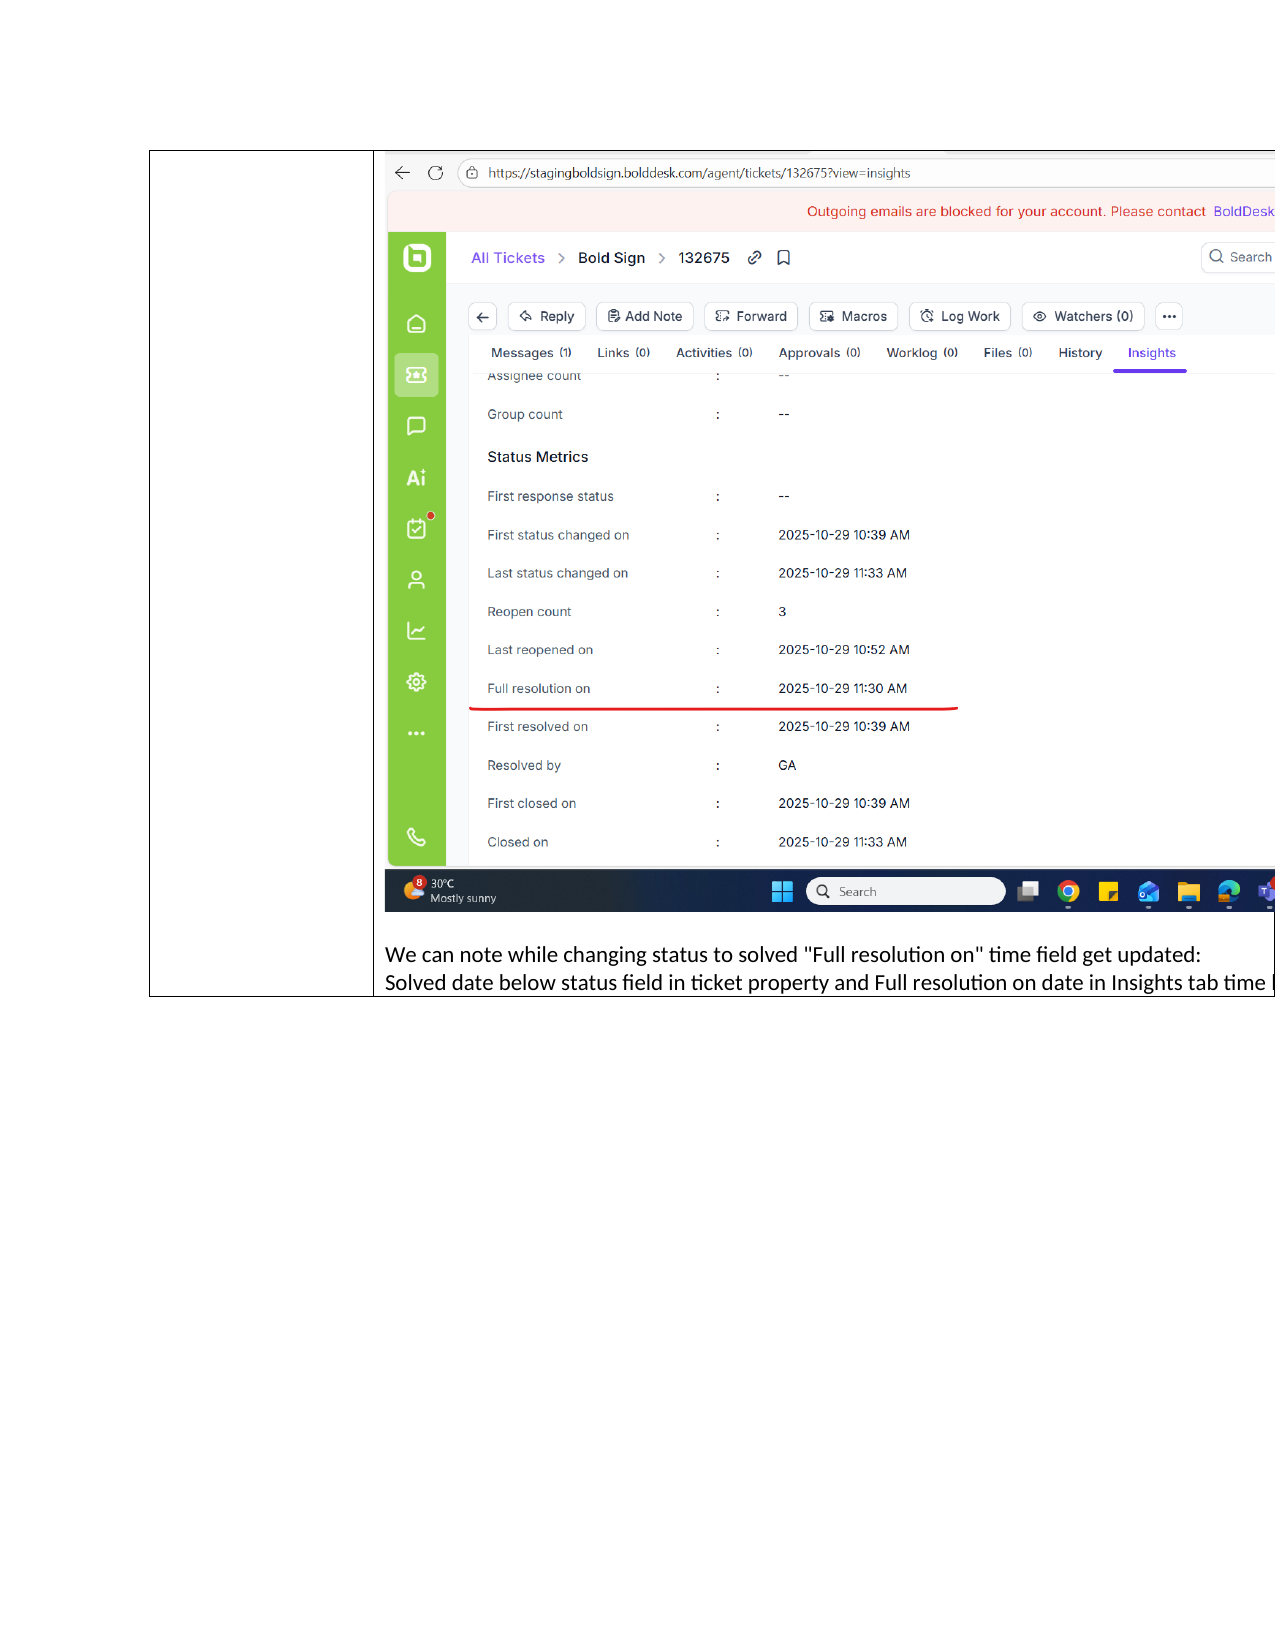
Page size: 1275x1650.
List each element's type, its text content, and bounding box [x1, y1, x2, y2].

table_cell We can note initially status in "Solved" While changing status to "Closed" time not updated in the "Full resolution on" field: We can note time difference in ticket property -"Closed status" and in "Status metrics" - Full resolution on field. We can note while changing status to solved "Full resolution on" time field get updated: Solved date below status field in ticket property and Full resolution on date in Insights tab time both seems to be same. [374, 151, 1274, 996]
table_cell [150, 151, 373, 996]
